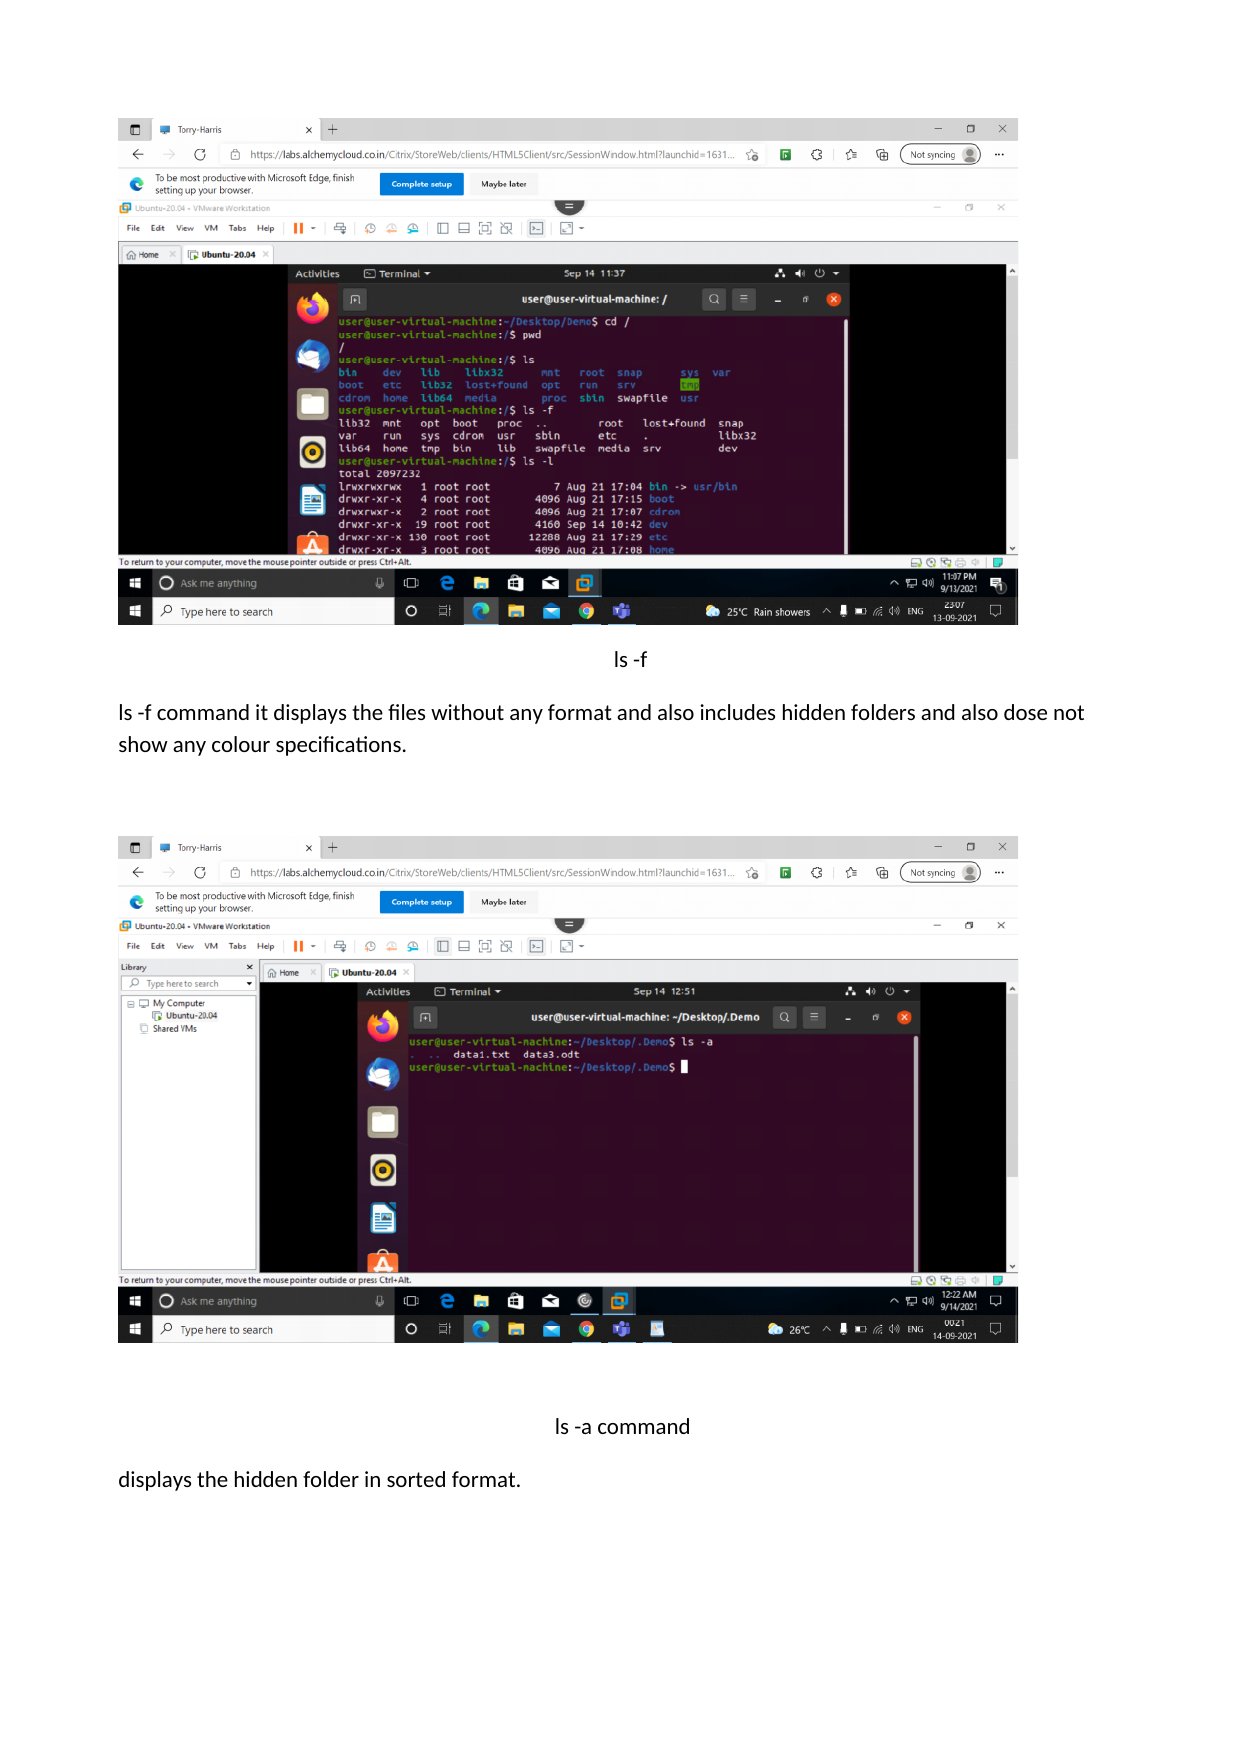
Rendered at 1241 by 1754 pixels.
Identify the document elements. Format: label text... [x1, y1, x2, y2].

text displays the hidden folder in sorted format. [118, 1465, 1122, 1493]
text ls -f command it displays the files without any format and also includes hidden folders and also dose not show any colour specifications. [118, 698, 1122, 758]
text ls -f [118, 645, 1122, 673]
text ls -a command [118, 1412, 1122, 1440]
